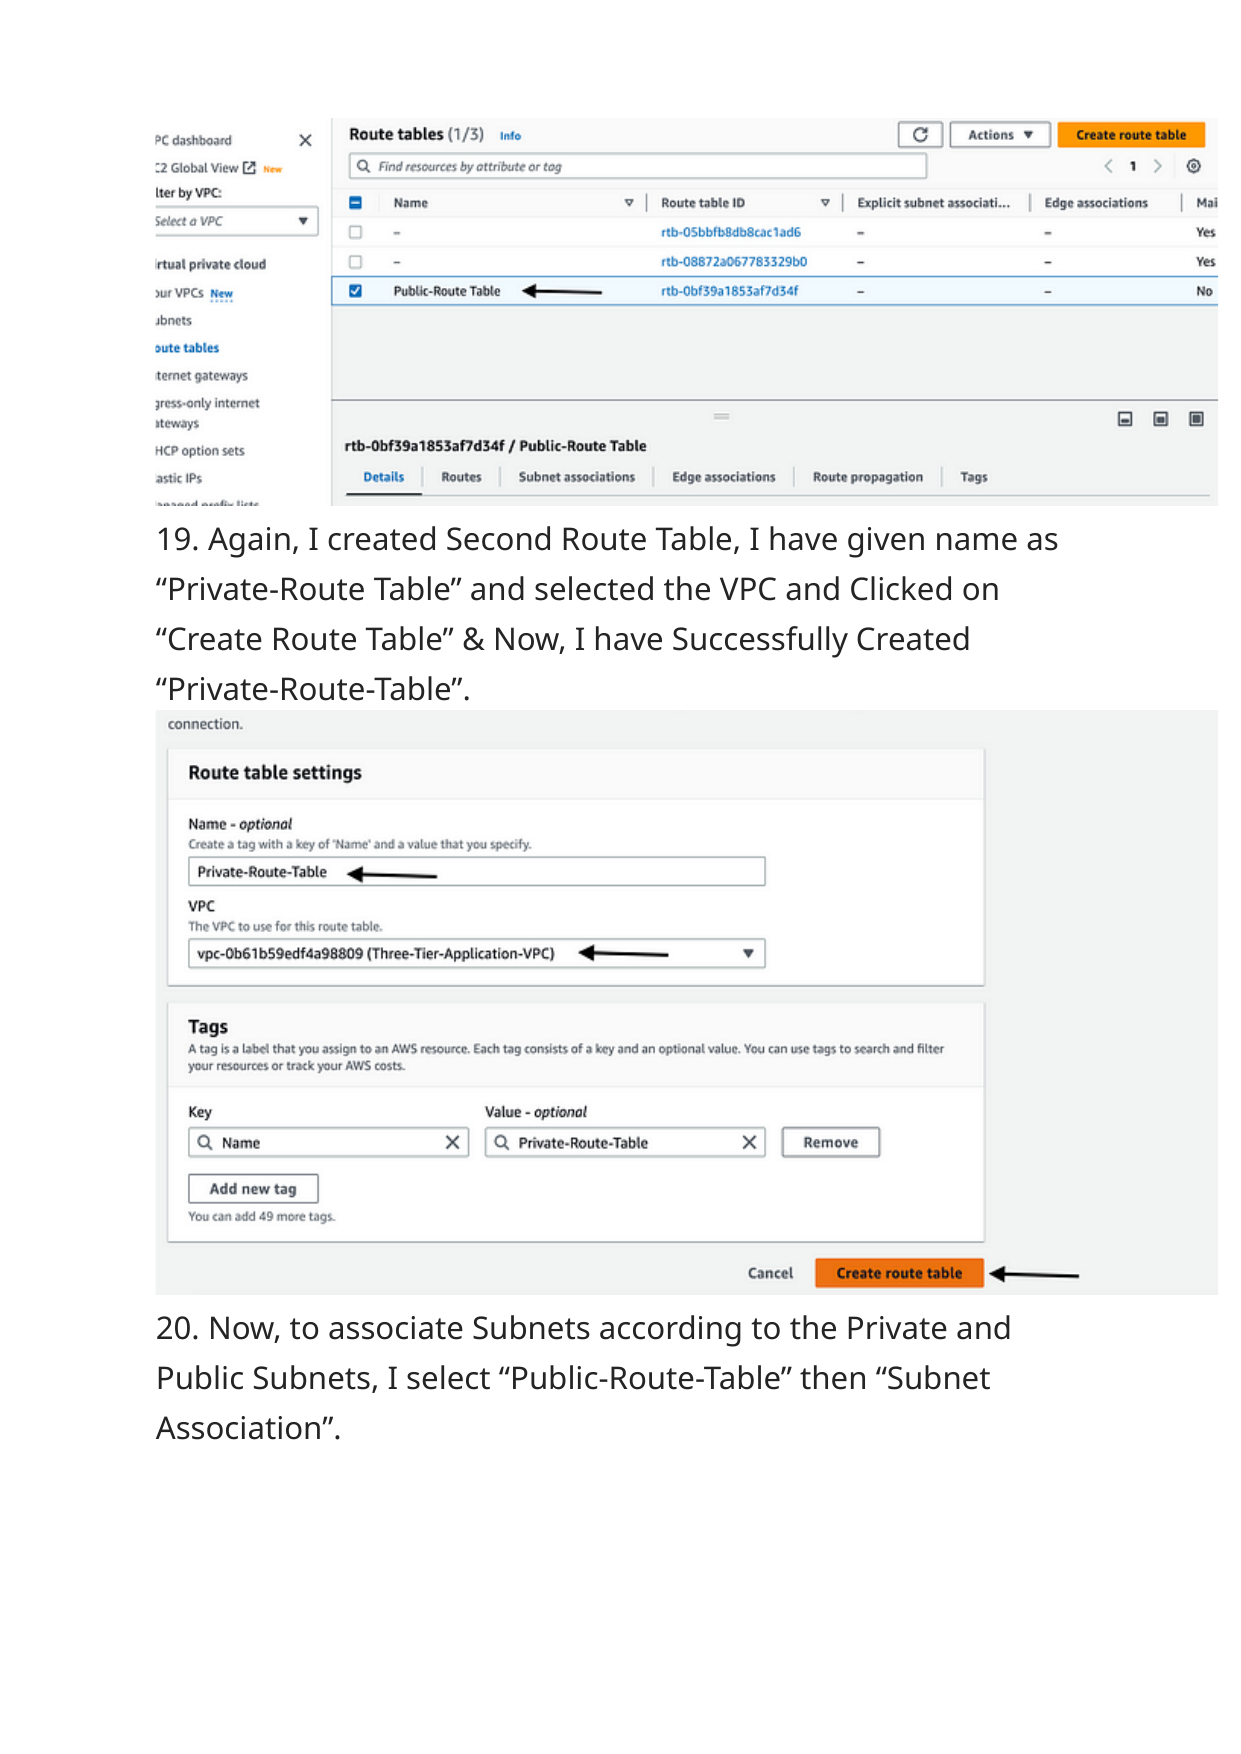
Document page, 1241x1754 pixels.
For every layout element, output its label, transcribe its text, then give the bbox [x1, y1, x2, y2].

text 19. Again, I created Second Route Table, I have given name as “Private-Route Table” and selected the VPC and Clicked on “Create Route Table” & Now, I have Successfully Created “Private-Route-Table”. [156, 510, 1084, 710]
picture [155, 710, 1219, 1295]
text 20. Now, to associate Subnets according to the Private and Public Subnets, I select “Public-Route-Table” then “Subnet Association”. [156, 1298, 1084, 1448]
picture [155, 118, 1219, 506]
